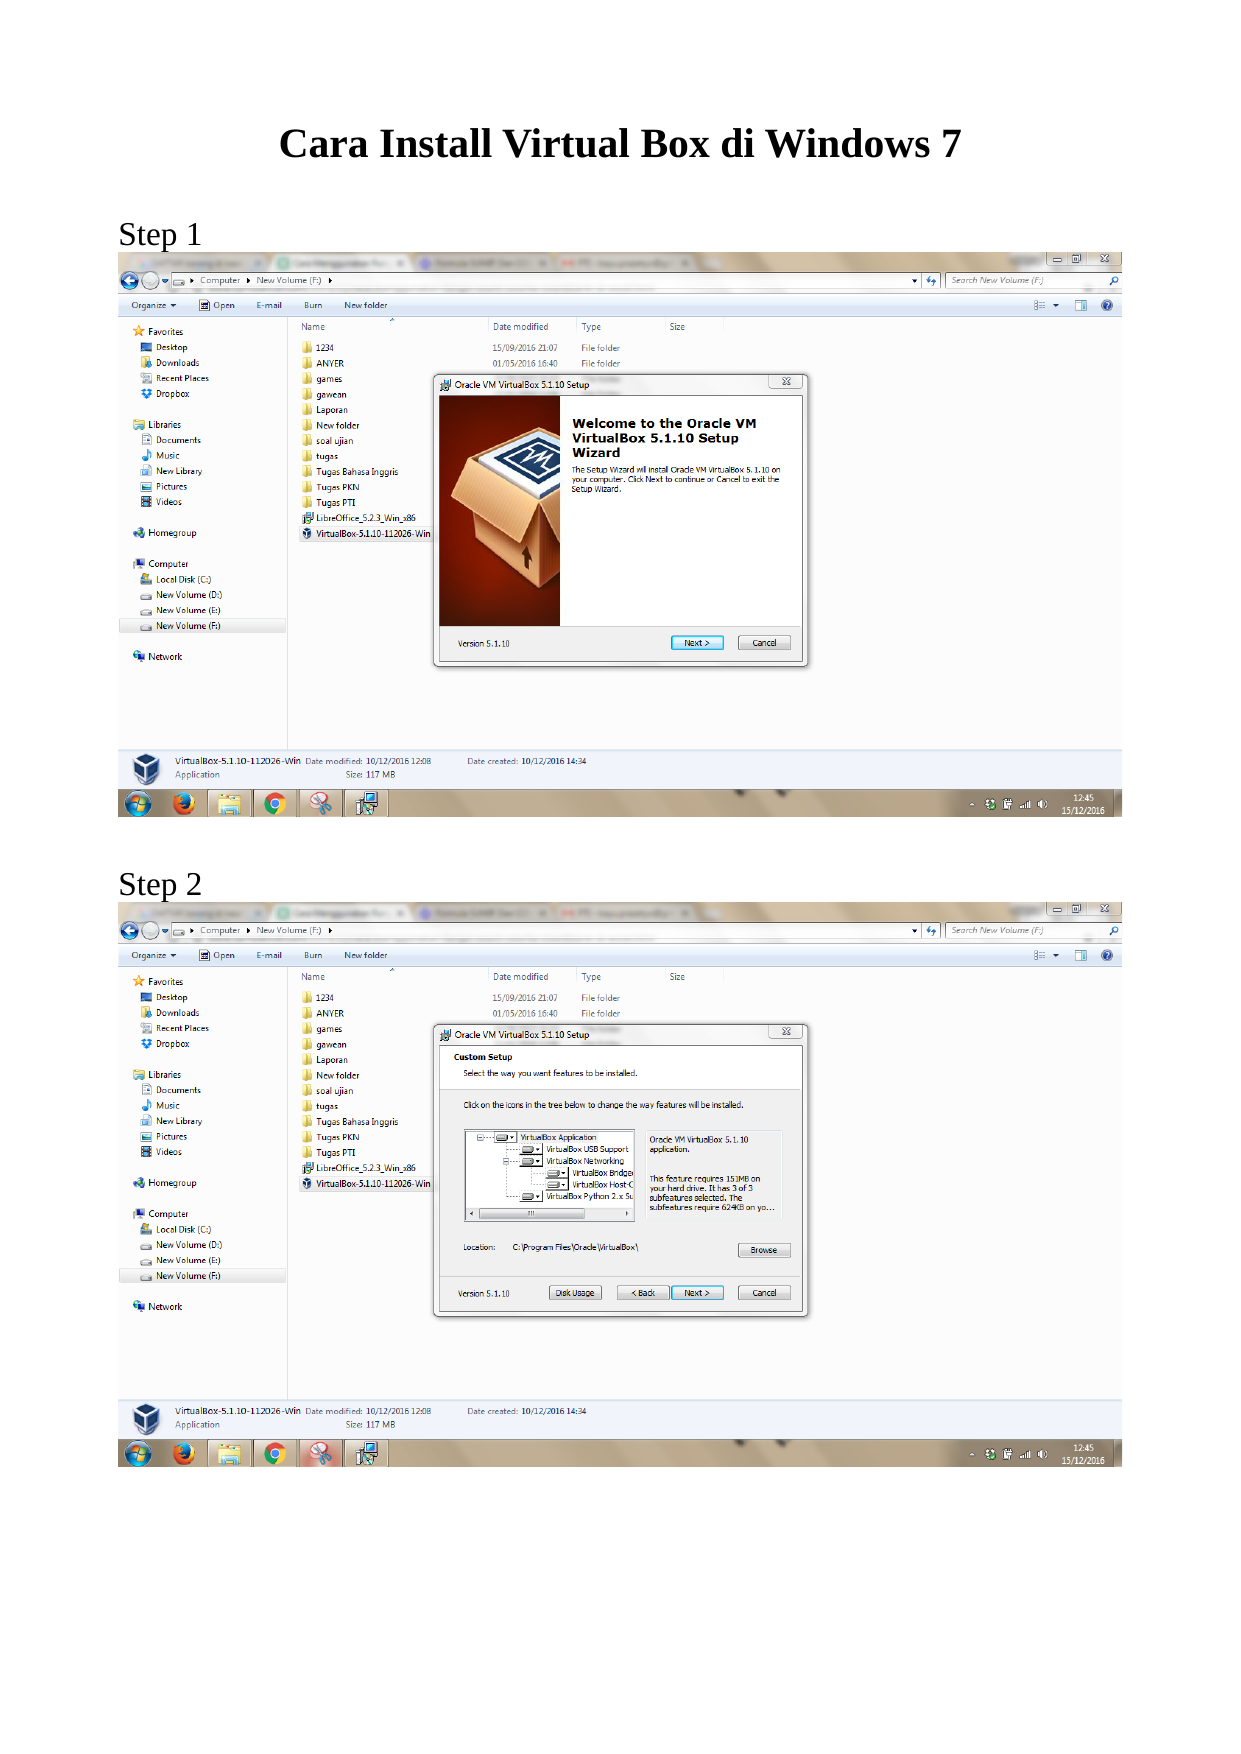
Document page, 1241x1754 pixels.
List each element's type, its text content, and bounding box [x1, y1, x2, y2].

text Cara Install Virtual Box di Windows 7 [118, 118, 1122, 166]
picture [118, 902, 1123, 1467]
text Step 2 [118, 864, 1122, 902]
picture [118, 252, 1123, 817]
text Step 1 [118, 214, 1122, 252]
